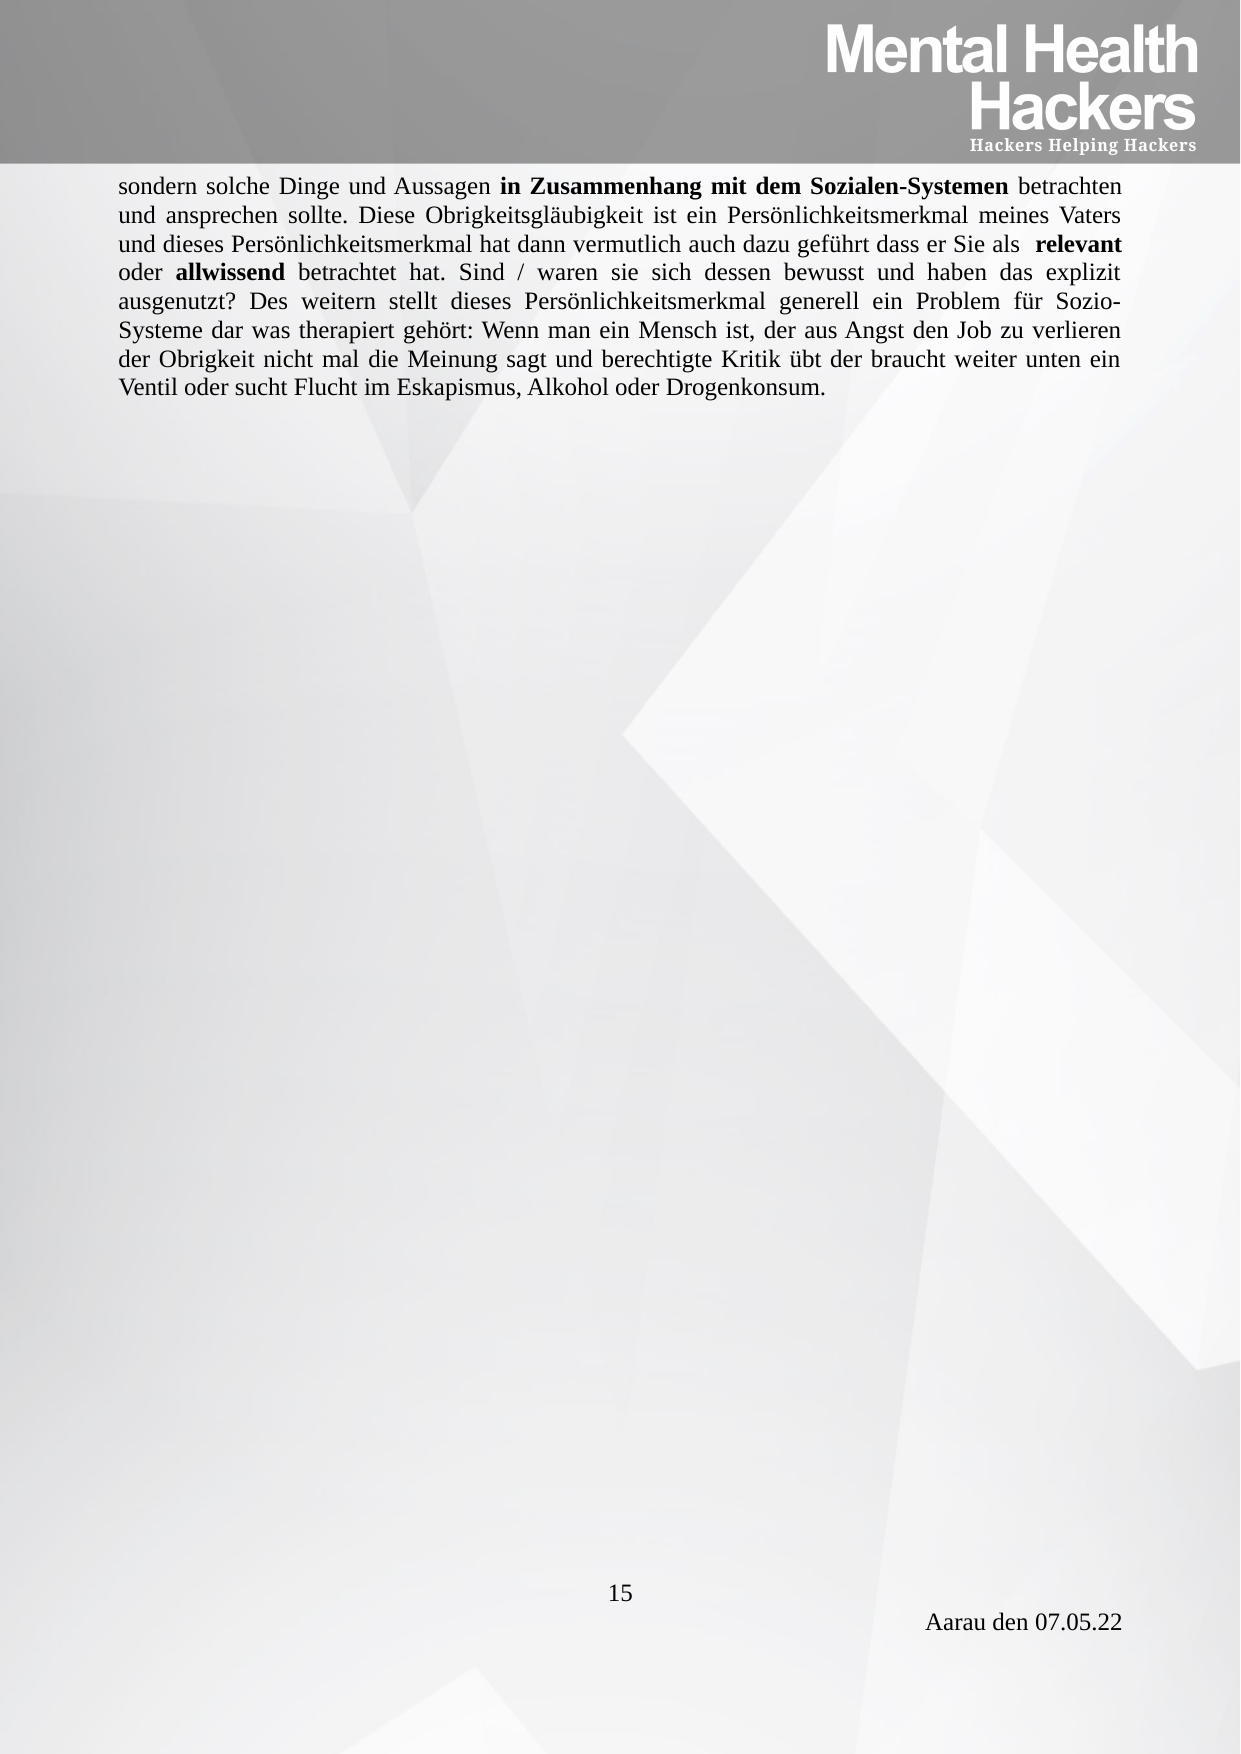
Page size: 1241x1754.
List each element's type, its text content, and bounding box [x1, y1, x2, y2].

text sondern solche Dinge und Aussagen in Zusammenhang mit dem Sozialen-Systemen betrachten und ansprechen sollte. Diese Obrigkeitsgläubigkeit ist ein Persönlichkeitsmerkmal meines Vaters und dieses Persönlichkeitsmerkmal hat dann vermutlich auch dazu geführt dass er Sie als relevant oder allwissend betrachtet hat. Sind / waren sie sich dessen bewusst und haben das explizit ausgenutzt? Des weitern stellt dieses Persönlichkeitsmerkmal generell ein Problem für Sozio-Systeme dar was therapiert gehört: Wenn man ein Mensch ist, der aus Angst den Job zu verlieren der Obrigkeit nicht mal die Meinung sagt und berechtigte Kritik übt der braucht weiter unten ein Ventil oder sucht Flucht im Eskapismus, Alkohol oder Drogenkonsum. [118, 171, 1122, 401]
picture [0, 0, 1241, 1754]
